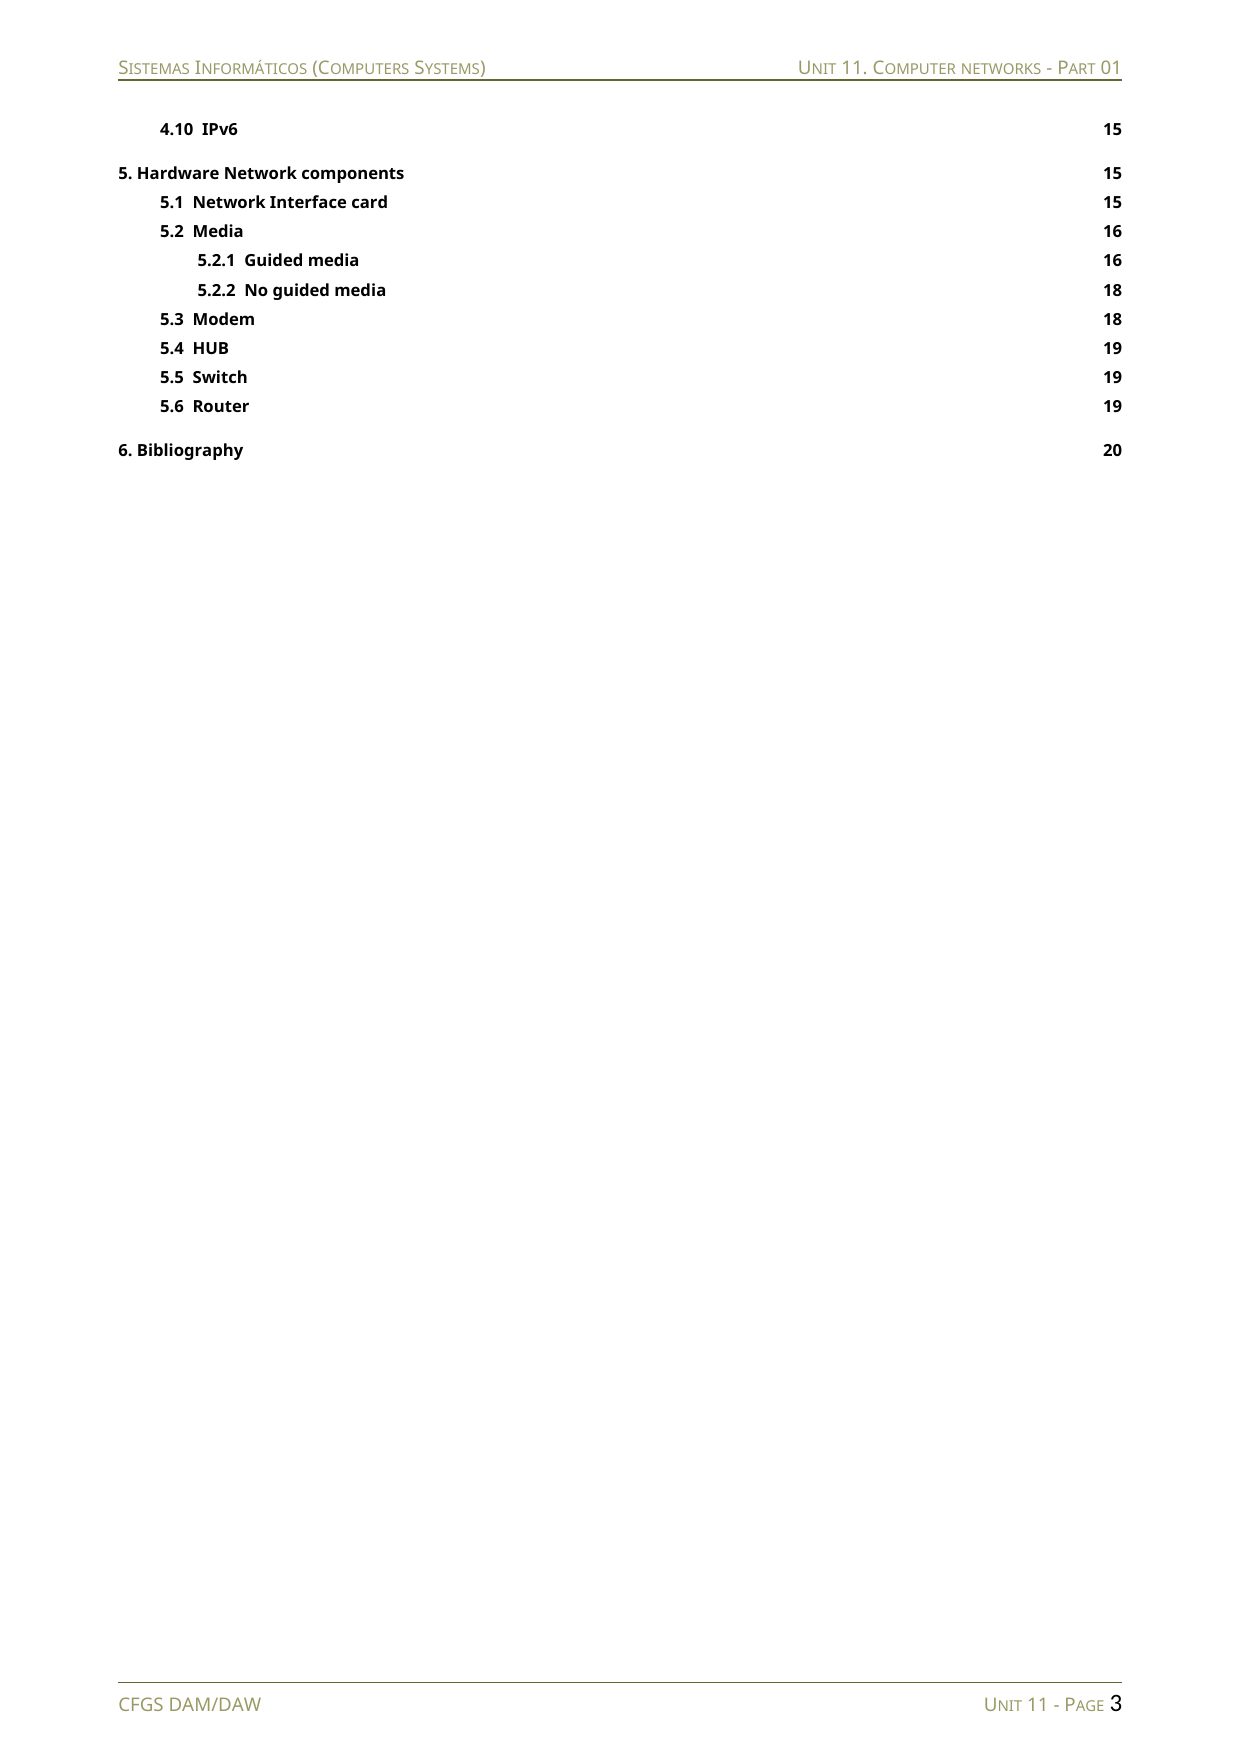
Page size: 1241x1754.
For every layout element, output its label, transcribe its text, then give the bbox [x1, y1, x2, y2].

text 6. Bibliography 20 [118, 438, 1122, 461]
text 5.2 Media 16 [156, 220, 1122, 243]
text 5.1 Network Interface card 15 [156, 191, 1122, 213]
text 5.2.1 Guided media 16 [193, 249, 1122, 272]
text 5.2.2 No guided media 18 [193, 278, 1122, 301]
text 5.5 Switch 19 [156, 366, 1122, 388]
text 5.3 Modem 18 [156, 307, 1122, 330]
text 5.4 HUB 19 [156, 337, 1122, 359]
text 4.10 IPv6 15 [156, 118, 1122, 141]
text 5.6 Router 19 [156, 395, 1122, 418]
text 5. Hardware Network components 15 [118, 162, 1122, 184]
